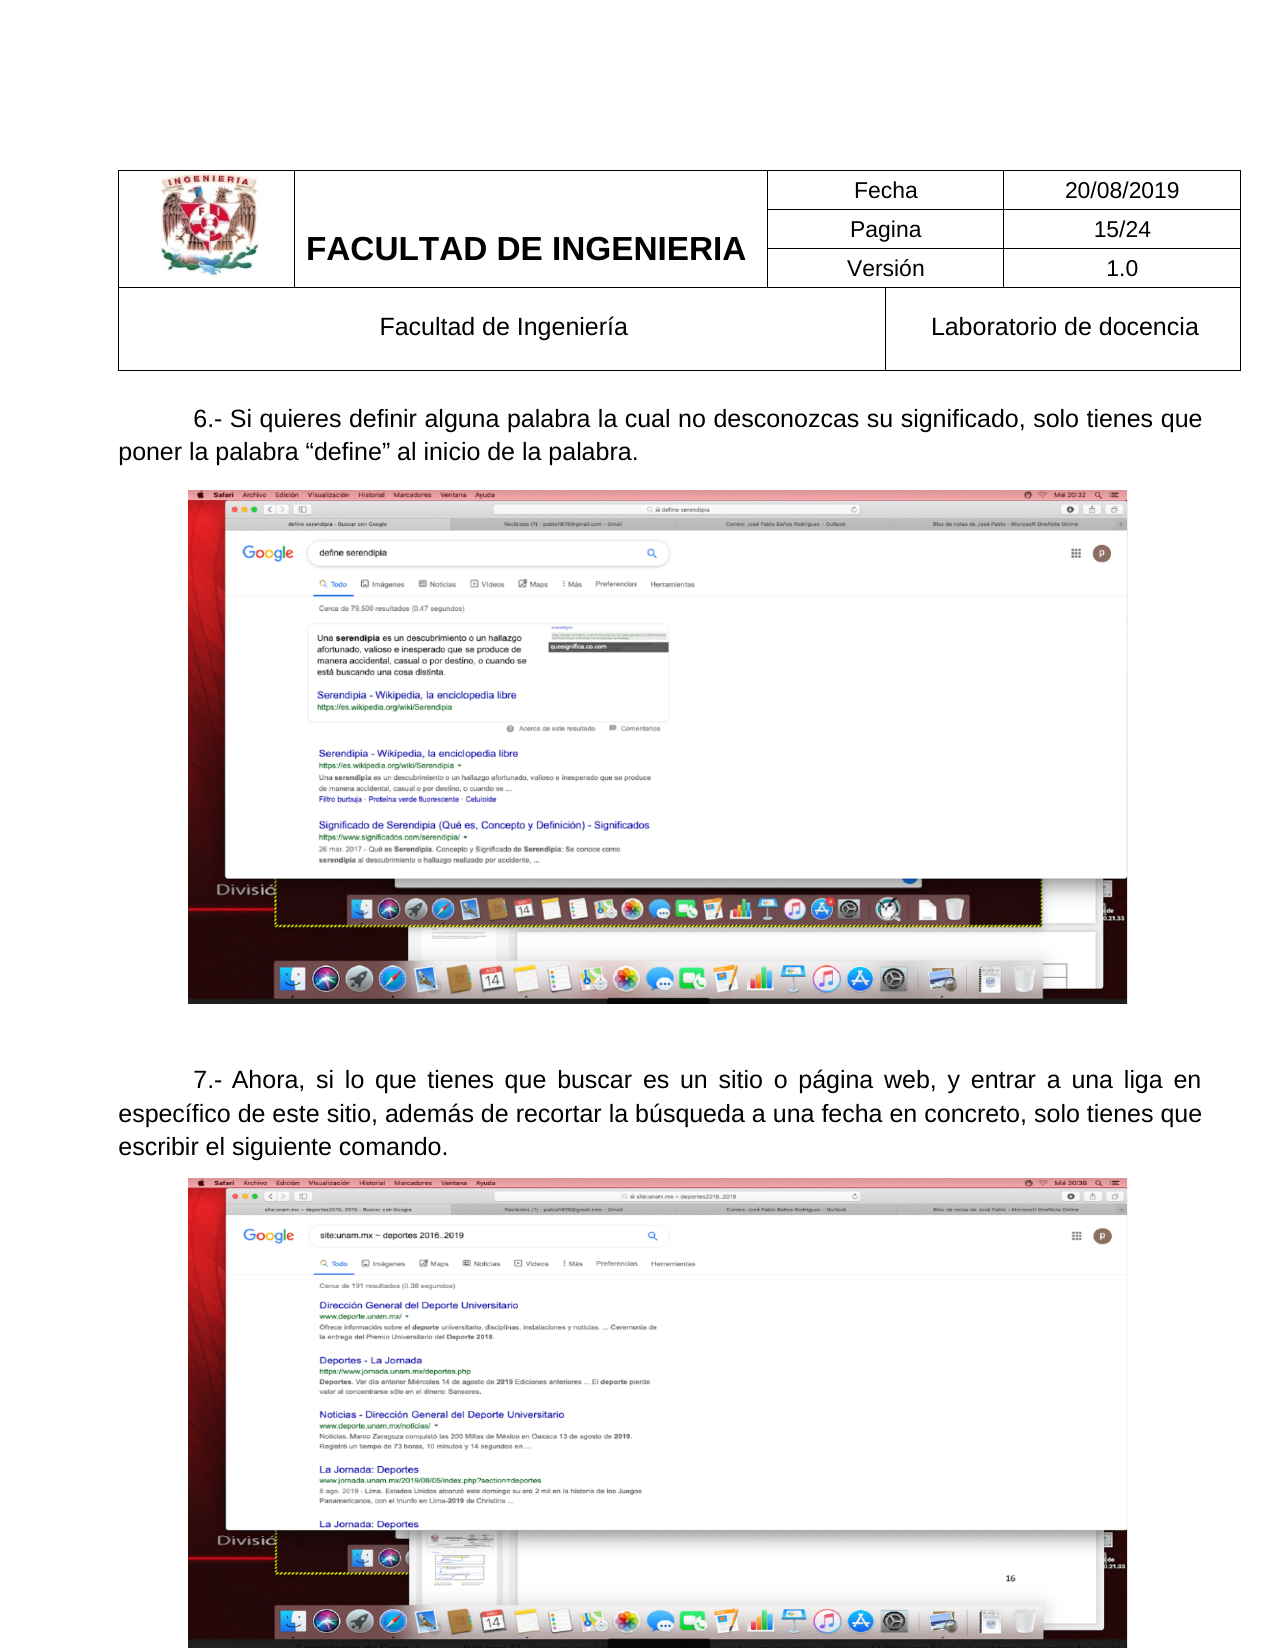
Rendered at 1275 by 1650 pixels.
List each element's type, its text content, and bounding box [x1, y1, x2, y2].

table_cell Laboratorio de docencia [886, 288, 1240, 369]
table_cell 1.0 [1004, 249, 1240, 287]
text 7.- Ahora, si lo que tienes que buscar es un sitio o página web, y entrar a una liga en específico de este sitio, además de recortar la búsqueda a una fecha en concreto, solo tienes que escribir el siguiente comando. [118, 1066, 1205, 1160]
table_cell Pagina [768, 210, 1003, 248]
text 6.- Si quieres definir alguna palabra la cual no desconozcas su significado, solo tienes que poner la palabra “define” al inicio de la palabra. [118, 403, 1205, 465]
table_header 20/08/2019 [1004, 171, 1240, 209]
table_cell Versión [768, 249, 1003, 287]
table_header FACULTAD DE INGENIERIA [295, 171, 767, 287]
table_cell 15/24 [1004, 210, 1240, 248]
table_header [119, 171, 294, 287]
table_cell Facultad de Ingeniería [119, 288, 885, 369]
table_header Fecha [768, 171, 1003, 209]
